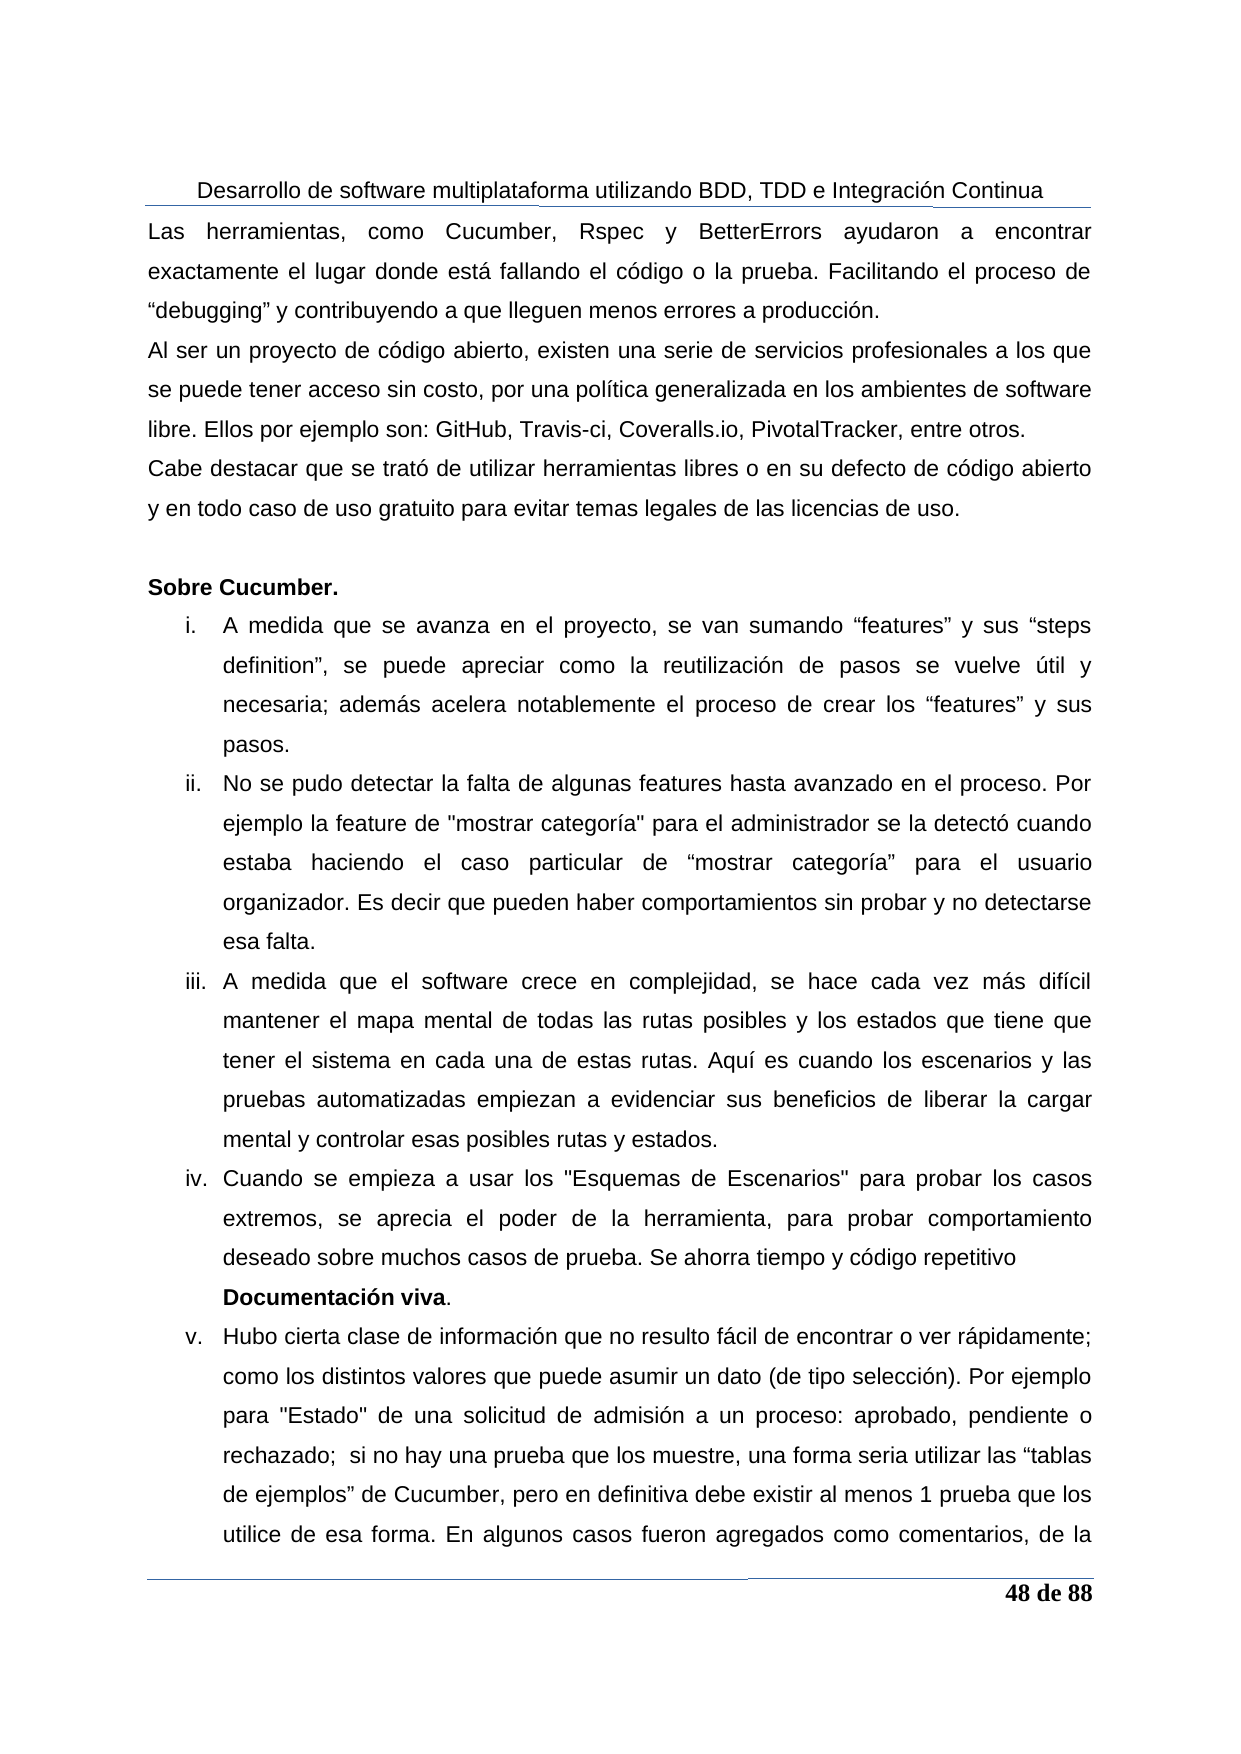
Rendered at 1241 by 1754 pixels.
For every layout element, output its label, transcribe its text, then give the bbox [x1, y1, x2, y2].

list A medida que el software crece en complejidad, se hace cada vez más difícil mantener el mapa mental de todas las rutas posibles y los estados que tiene que tener el sistema en cada una de estas rutas. Aquí es cuando los escenarios y las pruebas automatizadas empiezan a evidenciar sus beneficios de liberar la cargar mental y controlar esas posibles rutas y estados. [185, 968, 1093, 1152]
text Al ser un proyecto de código abierto, existen una serie de servicios profesionales a los que se puede tener acceso sin costo, por una política generalizada en los ambientes de software libre. Ellos por ejemplo son: GitHub, Travis-ci, Coveralls.io, PivotalTracker, entre otros. [148, 337, 1093, 442]
list No se pudo detectar la falta de algunas features hasta avanzado en el proceso. Por ejemplo la feature de "mostrar categoría" para el administrador se la detectó cuando estaba haciendo el caso particular de “mostrar categoría” para el usuario organizador. Es decir que pueden haber comportamientos sin probar y no detectarse esa falta. [185, 770, 1093, 955]
text Las herramientas, como Cucumber, Rspec y BetterErrors ayudaron a encontrar exactamente el lugar donde está fallando el código o la prueba. Facilitando el proceso de “debugging” y contribuyendo a que lleguen menos errores a producción. [148, 218, 1093, 324]
list Hubo cierta clase de información que no resulto fácil de encontrar o ver rápidamente; como los distintos valores que puede asumir un dato (de tipo selección). Por ejemplo para "Estado" de una solicitud de admisión a un proceso: aprobado, pendiente o rechazado; si no hay una prueba que los muestre, una forma seria utilizar las “tablas de ejemplos” de Cucumber, pero en definitiva debe existir al menos 1 prueba que los utilice de esa forma. En algunos casos fueron agregados como comentarios, de la [185, 1323, 1093, 1547]
list A medida que se avanza en el proyecto, se van sumando “features” y sus “steps definition”, se puede apreciar como la reutilización de pasos se vuelve útil y necesaria; además acelera notablemente el proceso de crear los “features” y sus pasos. [185, 612, 1093, 757]
text Sobre Cucumber. [148, 574, 1093, 600]
list Cuando se empieza a usar los "Esquemas de Escenarios" para probar los casos extremos, se aprecia el poder de la herramienta, para probar comportamiento deseado sobre muchos casos de prueba. Se ahorra tiempo y código repetitivo [185, 1165, 1093, 1271]
list Documentación viva. [185, 1284, 1093, 1310]
text Cabe destacar que se trató de utilizar herramientas libres o en su defecto de código abierto y en todo caso de uso gratuito para evitar temas legales de las licencias de uso. [148, 455, 1093, 521]
